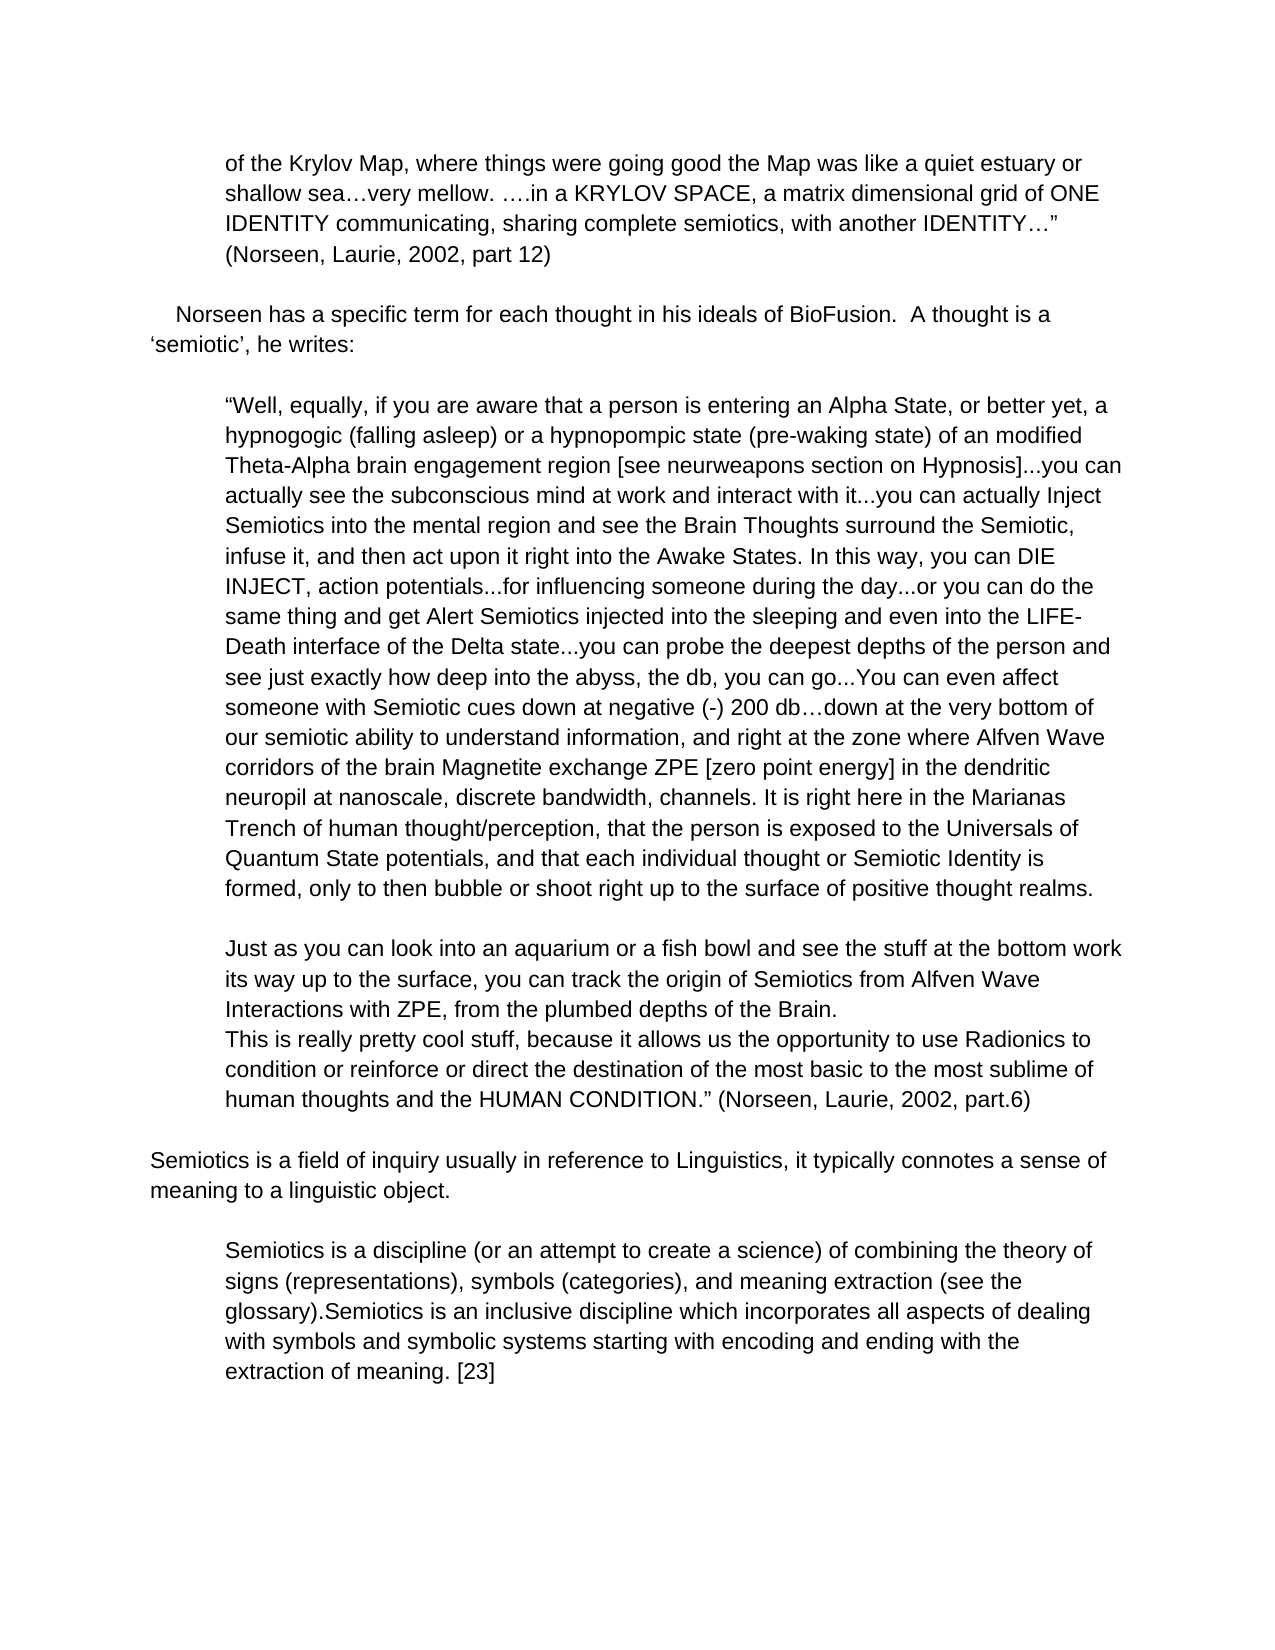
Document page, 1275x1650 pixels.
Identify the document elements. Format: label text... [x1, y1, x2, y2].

text Semiotics is a field of inquiry usually in reference to Linguistics, it typically connotes a sense of meaning to a linguistic object. [150, 1147, 1125, 1203]
text Semiotics is a discipline (or an attempt to create a science) of combining the theory of signs (representations), symbols (categories), and meaning extraction (see the glossary).Semiotics is an inclusive discipline which incorporates all aspects of dealing with symbols and symbolic systems starting with encoding and ending with the extraction of meaning. [23] [225, 1237, 1125, 1385]
text of the Krylov Map, where things were going good the Map was like a quiet estuary or shallow sea…very mellow. ….in a KRYLOV SPACE, a matrix dimensional grid of ONE IDENTITY communicating, sharing complete semiotics, with another IDENTITY…” (Norseen, Laurie, 2002, part 12) [225, 150, 1125, 267]
text Norseen has a specific term for each thought in his ideals of BioFusion. A thought is a ‘semiotic’, he writes: [150, 301, 1125, 358]
text “Well, equally, if you are aware that a person is entering an Alpha State, or better yet, a hypnogogic (falling asleep) or a hypnopompic state (pre-waking state) of an modified Theta-Alpha brain engagement region [see neurweapons section on Hypnosis]...you can actually see the subconscious mind at work and interact with it...you can actually Inject Semiotics into the mental region and see the Brain Thoughts surround the Semiotic, infuse it, and then act upon it right into the Awake States. In this way, you can DIE INJECT, action potentials...for influencing someone during the day...or you can do the same thing and get Alert Semiotics injected into the sleeping and even into the LIFE-Death interface of the Delta state...you can probe the deepest depths of the person and see just exactly how deep into the abyss, the db, you can go...You can even affect someone with Semiotic cues down at negative (-) 200 db…down at the very bottom of our semiotic ability to understand information, and right at the zone where Alfven Wave corridors of the brain Magnetite exchange ZPE [zero point energy] in the dendritic neuropil at nanoscale, discrete bandwidth, channels. It is right here in the Marianas Trench of human thought/perception, that the person is exposed to the Universals of Quantum State potentials, and that each individual thought or Semiotic Identity is formed, only to then bubble or shoot right up to the surface of positive thought realms. Just as you can look into an aquarium or a fish bowl and see the stuff at the bottom work its way up to the surface, you can track the origin of Semiotics from Alfven Wave Interactions with ZPE, from the plumbed depths of the Brain. This is really pretty cool stuff, because it allows us the opportunity to use Radionics to condition or reinforce or direct the destination of the most basic to the most sublime of human thoughts and the HUMAN CONDITION.” (Norseen, Laurie, 2002, part.6) [225, 392, 1125, 1113]
